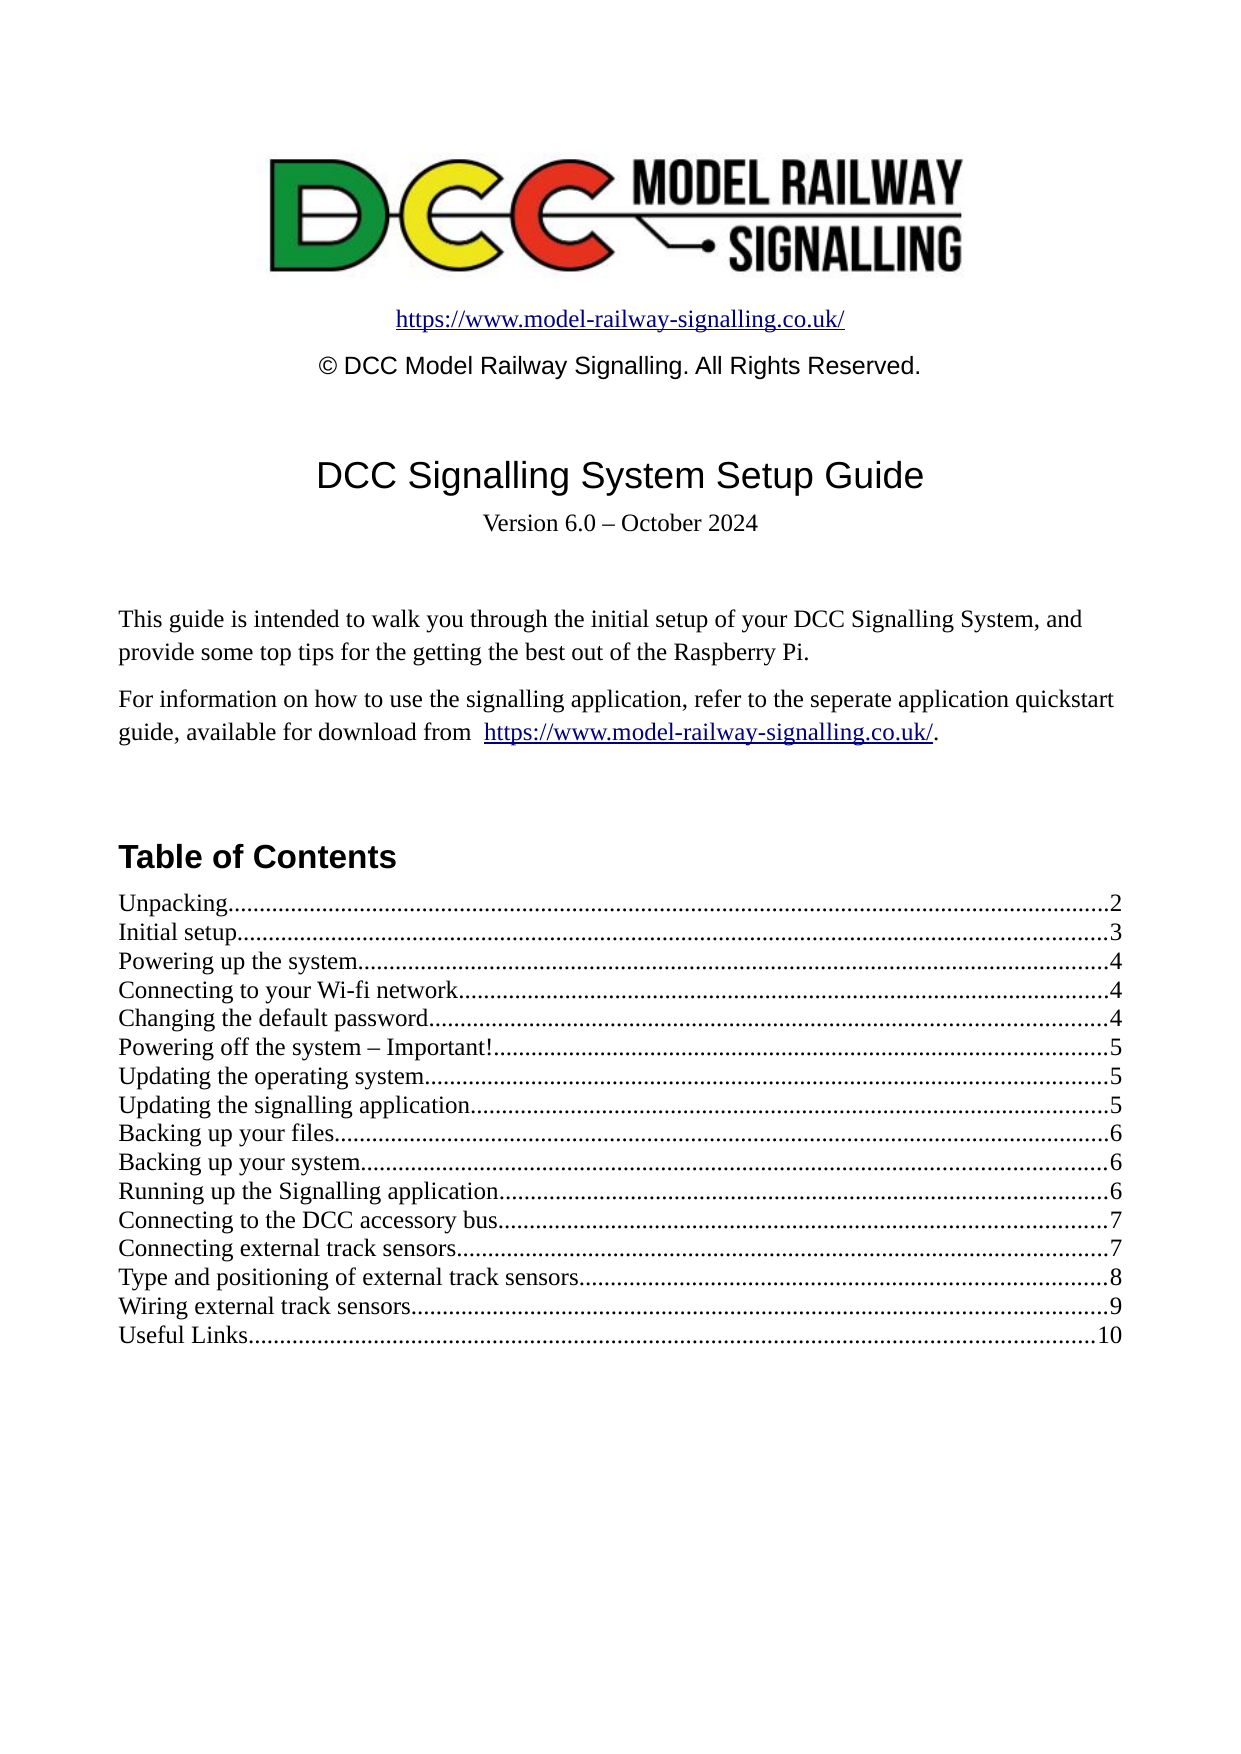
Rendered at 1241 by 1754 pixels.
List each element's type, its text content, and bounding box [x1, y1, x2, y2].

text Updating the operating system 5 [118, 1061, 1122, 1090]
subtitle Table of Contents [118, 837, 1122, 876]
text Connecting to your Wi-fi network 4 [118, 975, 1122, 1003]
picture [255, 132, 985, 299]
text Initial setup 3 [118, 917, 1122, 946]
text Running up the Signalling application 6 [118, 1176, 1122, 1205]
text Backing up your system 6 [118, 1147, 1122, 1176]
text Type and positioning of external track sensors 8 [118, 1262, 1122, 1291]
text Connecting to the DCC accessory bus 7 [118, 1205, 1122, 1233]
text Powering up the system 4 [118, 946, 1122, 975]
text Backing up your files 6 [118, 1118, 1122, 1147]
text Connecting external track sensors 7 [118, 1233, 1122, 1262]
text © DCC Model Railway Signalling. All Rights Reserved. [118, 351, 1122, 380]
text Wiring external track sensors 9 [118, 1291, 1122, 1320]
text This guide is intended to walk you through the initial setup of your DCC Signalling System, and provide some top tips for the getting the best out of the Raspberry Pi. [118, 604, 1122, 665]
text https://www.model-railway-signalling.co.uk/ [118, 304, 1122, 332]
text Changing the default password 4 [118, 1003, 1122, 1032]
text Unpacking 2 [118, 888, 1122, 917]
subtitle DCC Signalling System Setup Guide [118, 453, 1122, 496]
text For information on how to use the signalling application, refer to the seperate application quickstart guide, available for download from https://www.model-railway-signalling.co.uk/. [118, 684, 1122, 746]
text Useful Links 10 [118, 1320, 1122, 1348]
text Powering off the system – Important! 5 [118, 1032, 1122, 1061]
text Updating the signalling application 5 [118, 1090, 1122, 1118]
text Version 6.0 – October 2024 [118, 508, 1122, 537]
